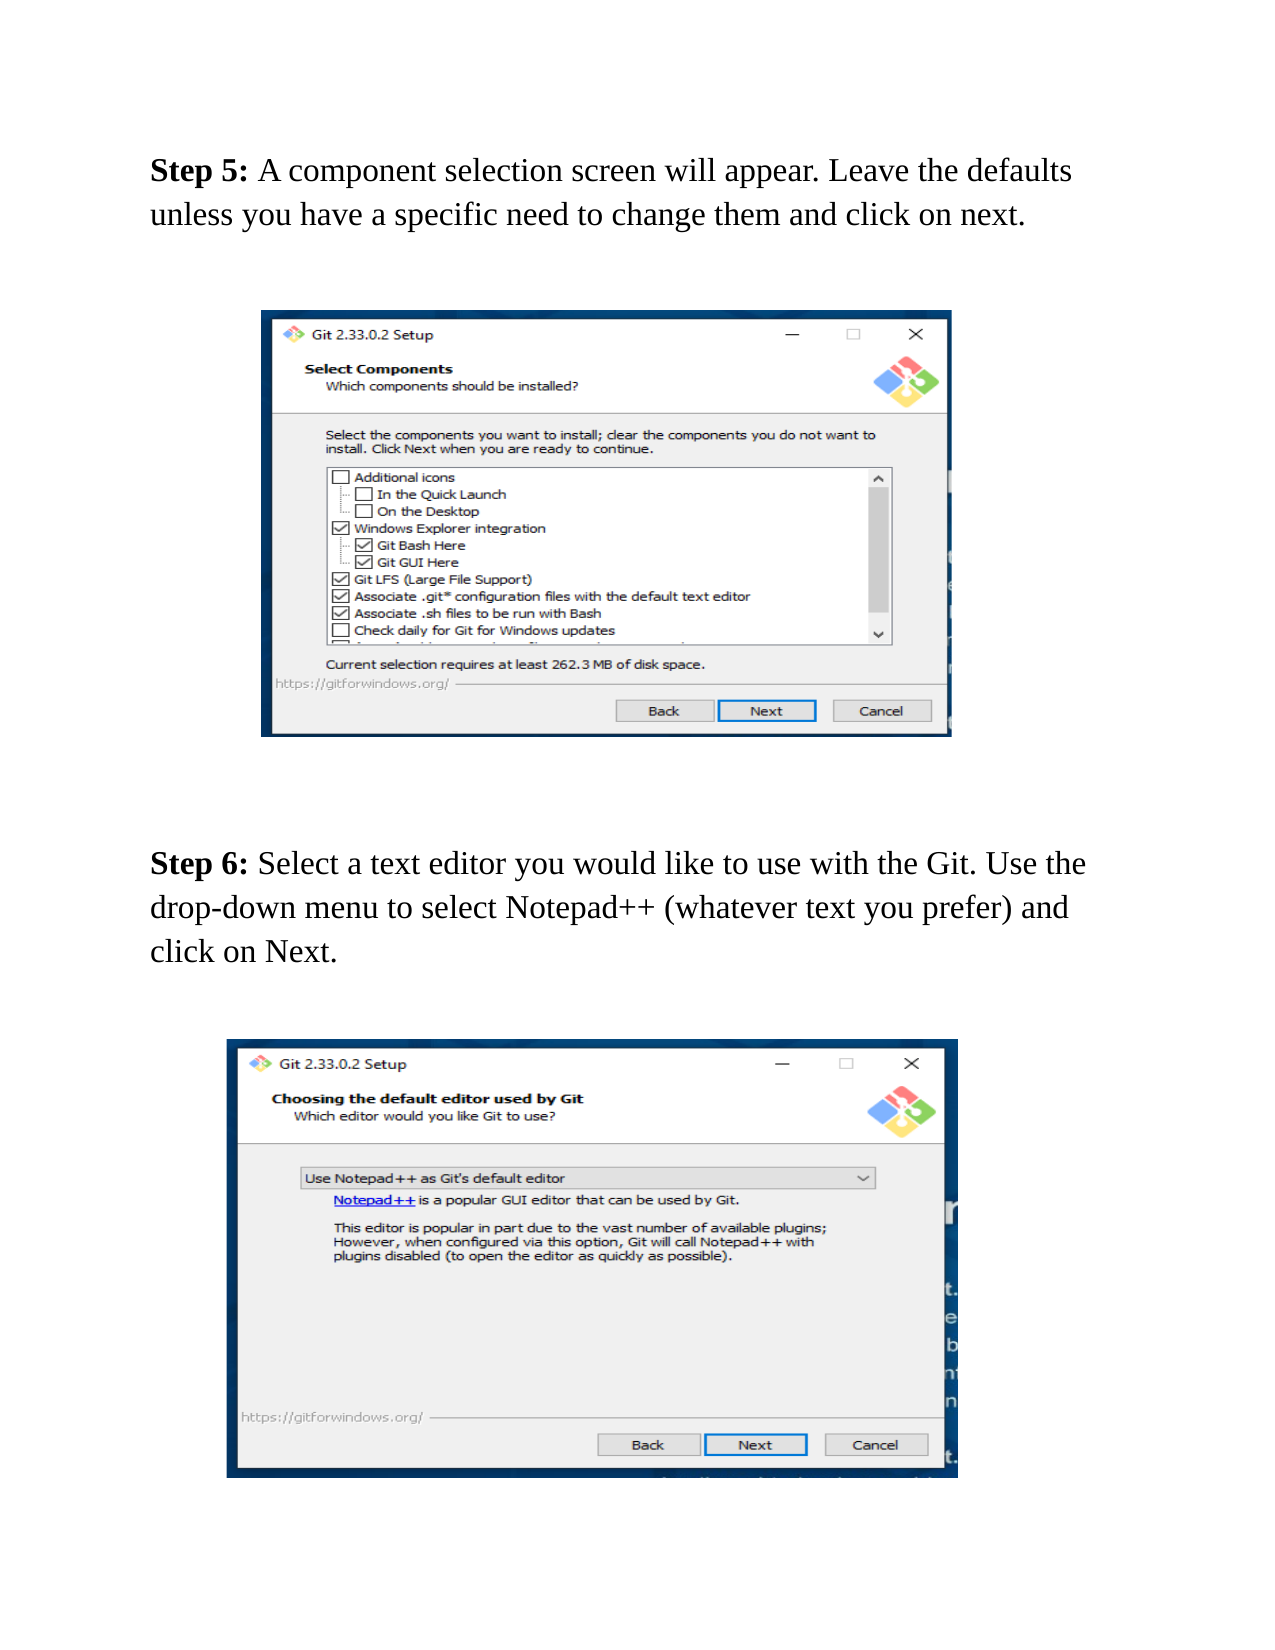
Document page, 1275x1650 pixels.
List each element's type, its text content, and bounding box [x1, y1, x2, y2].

text Step 5: A component selection screen will appear. Leave the defaults unless you have a specific need to change them and click on next. [150, 150, 1125, 232]
picture [226, 1039, 958, 1478]
picture [261, 310, 952, 737]
text Step 6: Select a text editor you would like to use with the Git. Use the drop-down menu to select Notepad++ (whatever text you prefer) and click on Next. [150, 843, 1125, 969]
